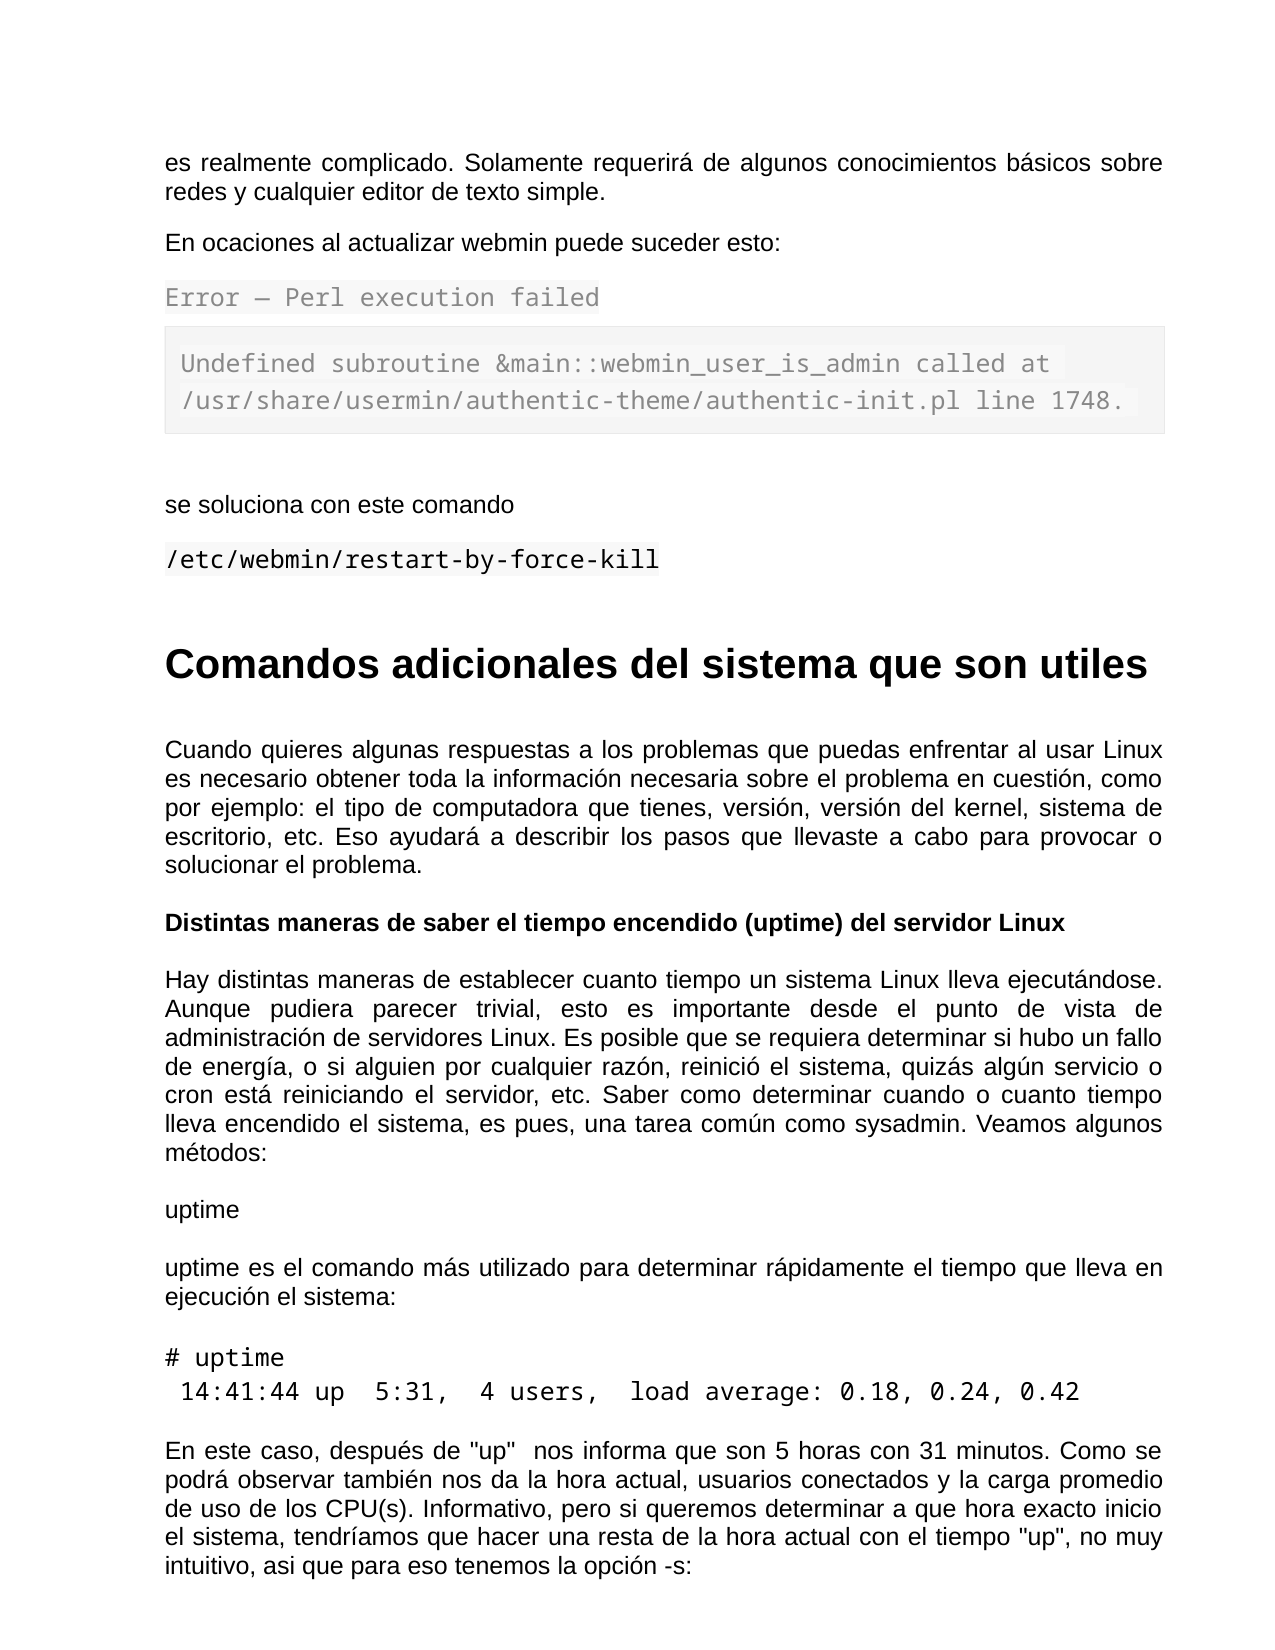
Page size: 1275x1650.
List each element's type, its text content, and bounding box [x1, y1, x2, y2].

text Comandos adicionales del sistema que son utiles [164, 639, 1164, 687]
text Distintas maneras de saber el tiempo encendido (uptime) del servidor Linux [164, 908, 1164, 937]
text En este caso, después de "up" nos informa que son 5 horas con 31 minutos. Como se podrá observar también nos da la hora actual, usuarios conectados y la carga promedio de uso de los CPU(s). Informativo, pero si queremos determinar a que hora exacto inicio el sistema, tendríamos que hacer una resta de la hora actual con el tiempo "up", no muy intuitivo, asi que para eso tenemos la opción -s: [164, 1436, 1164, 1580]
text uptime [164, 1195, 1164, 1224]
text Hay distintas maneras de establecer cuanto tiempo un sistema Linux lleva ejecutándose. Aunque pudiera parecer trivial, esto es importante desde el punto de vista de administración de servidores Linux. Es posible que se requiera determinar si hubo un fallo de energía, o si alguien por cualquier razón, reinició el sistema, quizás algún servicio o cron está reiniciando el servidor, etc. Saber como determinar cuando o cuanto tiempo lleva encendido el sistema, es pues, una tarea común como sysadmin. Veamos algunos métodos: [164, 965, 1164, 1167]
text En ocaciones al actualizar webmin puede suceder esto: [164, 228, 1164, 257]
text # uptime [164, 1339, 1164, 1373]
text se soluciona con este comando [164, 490, 1164, 519]
text Cuando quieres algunas respuestas a los problemas que puedas enfrentar al usar Linux es necesario obtener toda la información necesaria sobre el problema en cuestión, como por ejemplo: el tipo de computadora que tienes, versión, versión del kernel, sistema de escritorio, etc. Eso ayudará a describir los pasos que llevaste a cabo para provocar o solucionar el problema. [164, 735, 1164, 879]
text 14:41:44 up 5:31, 4 users, load average: 0.18, 0.24, 0.42 [164, 1373, 1164, 1407]
text uptime es el comando más utilizado para determinar rápidamente el tiempo que lleva en ejecución el sistema: [164, 1253, 1164, 1310]
text es realmente complicado. Solamente requerirá de algunos conocimientos básicos sobre redes y cualquier editor de texto simple. [164, 148, 1164, 205]
text Error — Perl execution failed [164, 280, 1164, 314]
text /etc/webmin/restart-by-force-kill [164, 542, 1164, 576]
text Undefined subroutine &main::webmin_user_is_admin called at /usr/share/usermin/authentic-theme/authentic-init.pl line 1748. [166, 327, 1164, 433]
